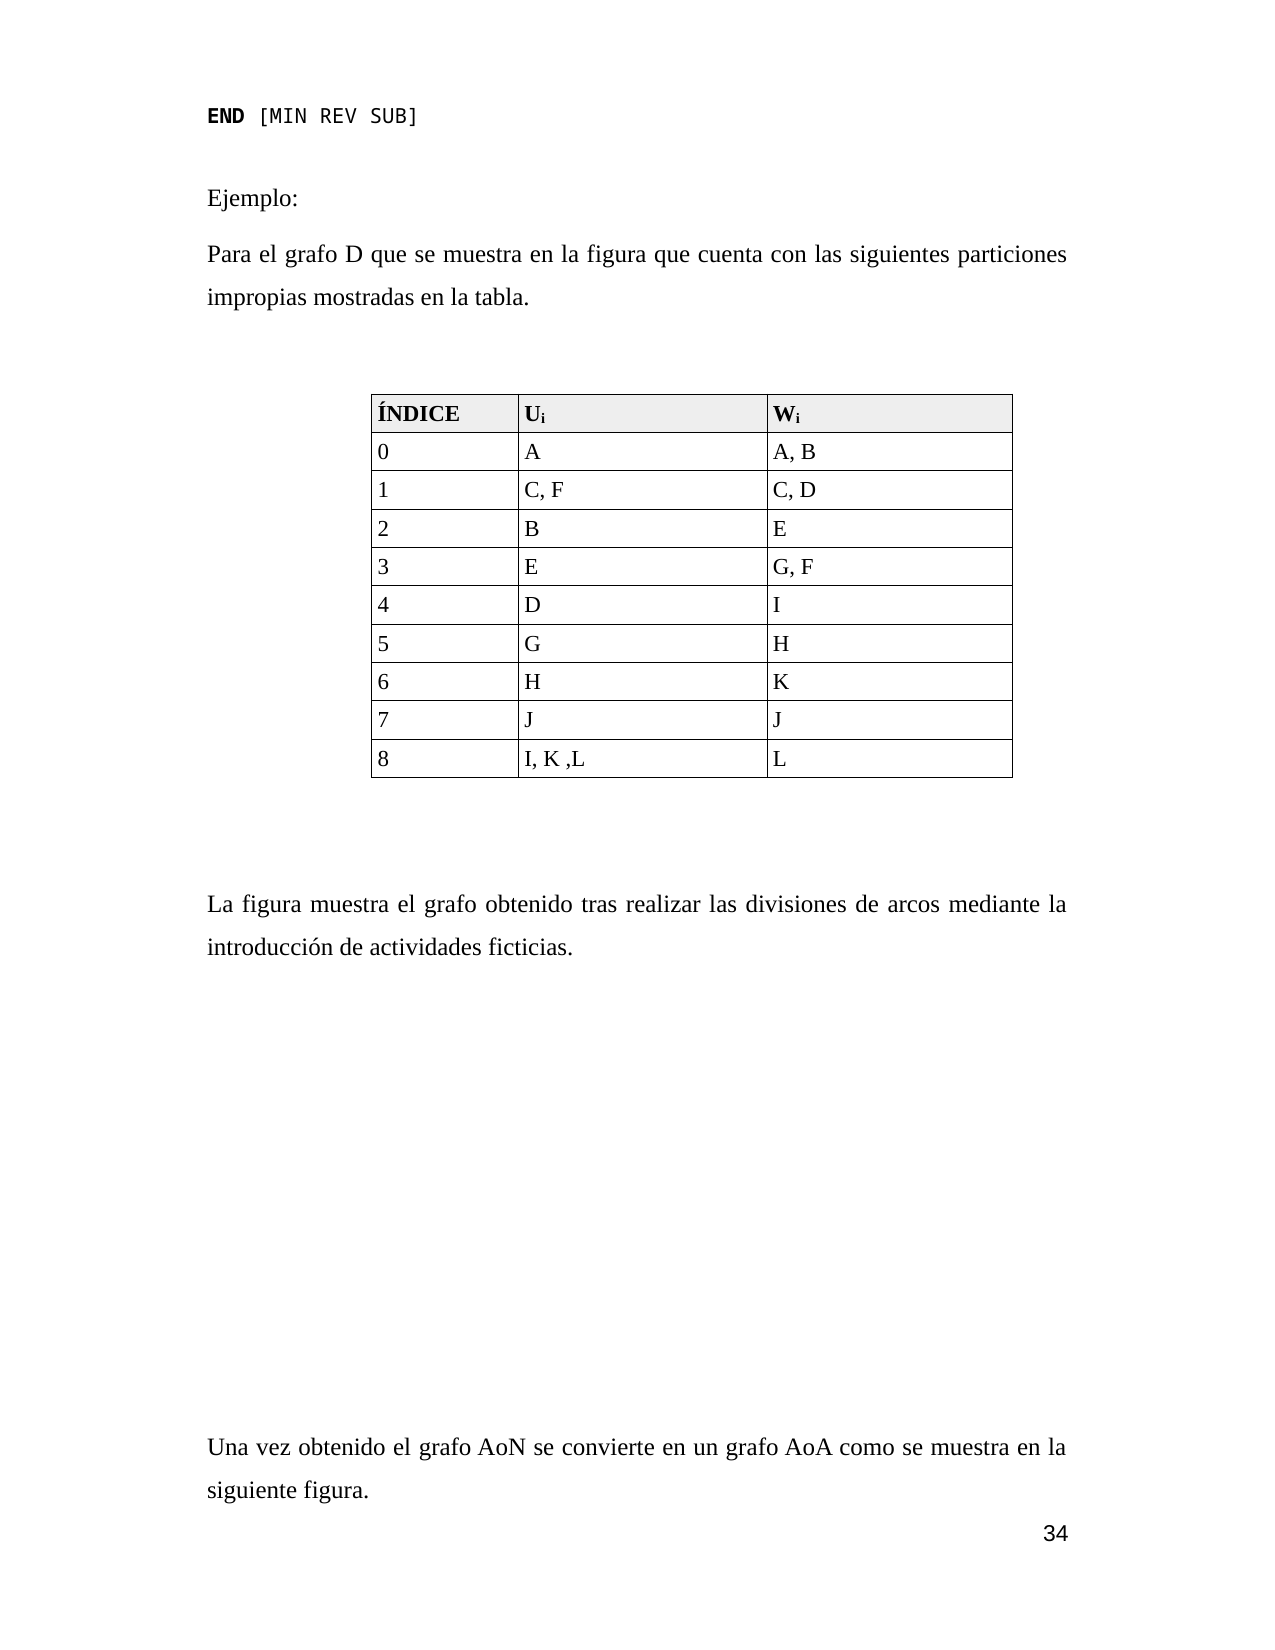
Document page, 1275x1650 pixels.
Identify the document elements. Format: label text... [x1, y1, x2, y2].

table_cell 7 [372, 701, 518, 738]
table_cell L [768, 740, 1012, 777]
table_cell 8 [372, 740, 518, 777]
table_cell K [768, 663, 1012, 700]
table_header Wi [768, 395, 1012, 432]
text La figura muestra el grafo obtenido tras realizar las divisiones de arcos mediante la introducción de actividades ficticias. [207, 889, 1068, 961]
table_header ÍNDICE [372, 395, 518, 432]
table_cell 0 [372, 433, 518, 470]
table_cell D [519, 586, 767, 623]
table_header Ui [519, 395, 767, 432]
table_cell I [768, 586, 1012, 623]
table_cell J [768, 701, 1012, 738]
table_cell H [519, 663, 767, 700]
table_cell 2 [372, 510, 518, 547]
table_cell I, K ,L [519, 740, 767, 777]
table_cell 4 [372, 586, 518, 623]
text Una vez obtenido el grafo AoN se convierte en un grafo AoA como se muestra en la siguiente figura. [207, 1432, 1068, 1504]
table_cell E [768, 510, 1012, 547]
table_cell B [519, 510, 767, 547]
table_cell 5 [372, 625, 518, 662]
table_cell 3 [372, 548, 518, 585]
table_cell G, F [768, 548, 1012, 585]
table_cell C, F [519, 471, 767, 508]
table_cell J [519, 701, 767, 738]
text END [MIN REV SUB] [207, 101, 1068, 130]
text Para el grafo D que se muestra en la figura que cuenta con las siguientes particiones impropias mostradas en la tabla. [207, 239, 1068, 311]
text Ejemplo: [207, 183, 1068, 212]
table_cell A [519, 433, 767, 470]
table_cell 6 [372, 663, 518, 700]
table_cell A, B [768, 433, 1012, 470]
table_cell C, D [768, 471, 1012, 508]
table_cell H [768, 625, 1012, 662]
table_cell 1 [372, 471, 518, 508]
table_cell E [519, 548, 767, 585]
table_cell G [519, 625, 767, 662]
